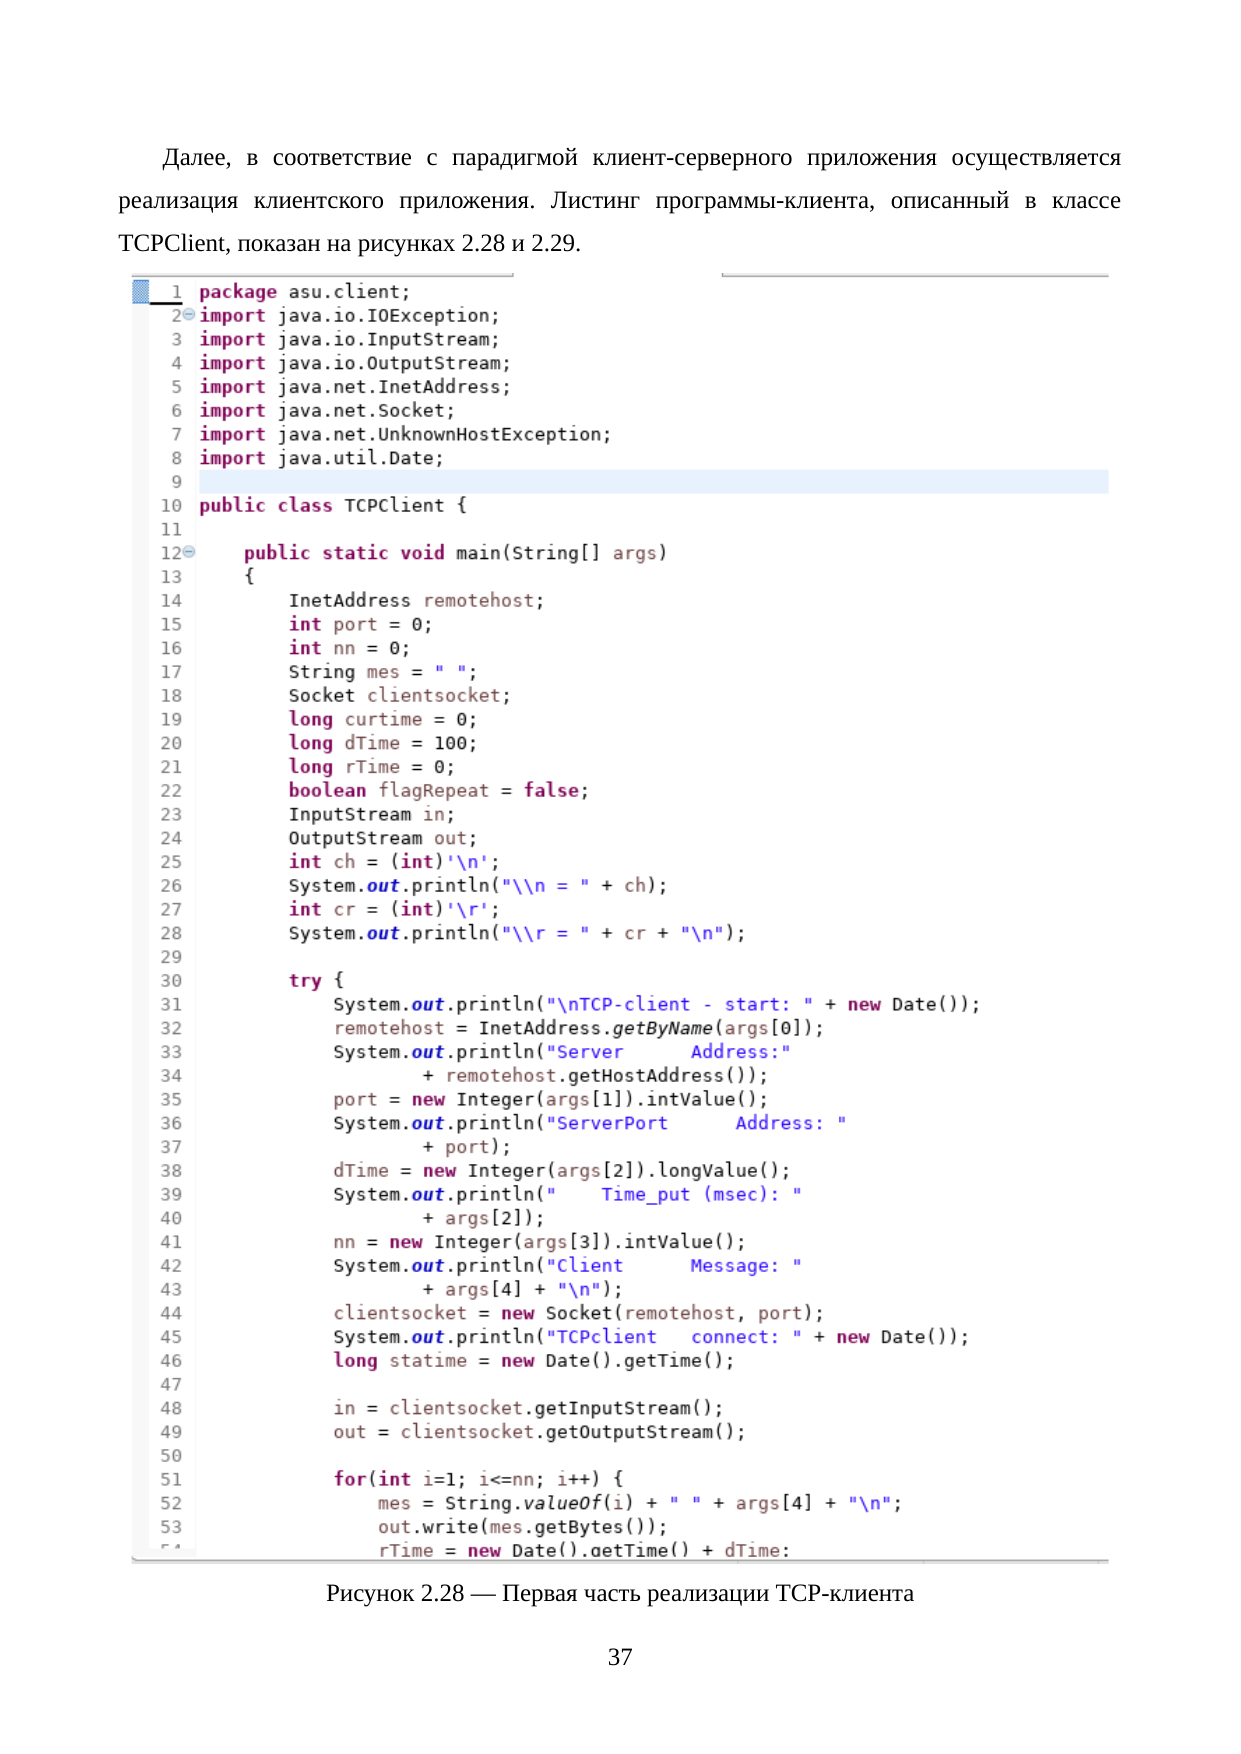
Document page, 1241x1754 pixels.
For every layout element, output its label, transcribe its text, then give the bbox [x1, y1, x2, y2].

text Рисунок 2.28 — Первая часть реализации TCP-клиента [118, 271, 1122, 1607]
text Далее, в соответствие с парадигмой клиент-серверного приложения осуществляется реализация клиентского приложения. Листинг программы-клиента, описанный в классе TCPClient, показан на рисунках 2.28 и 2.29. [118, 142, 1122, 257]
picture [131, 273, 1109, 1564]
